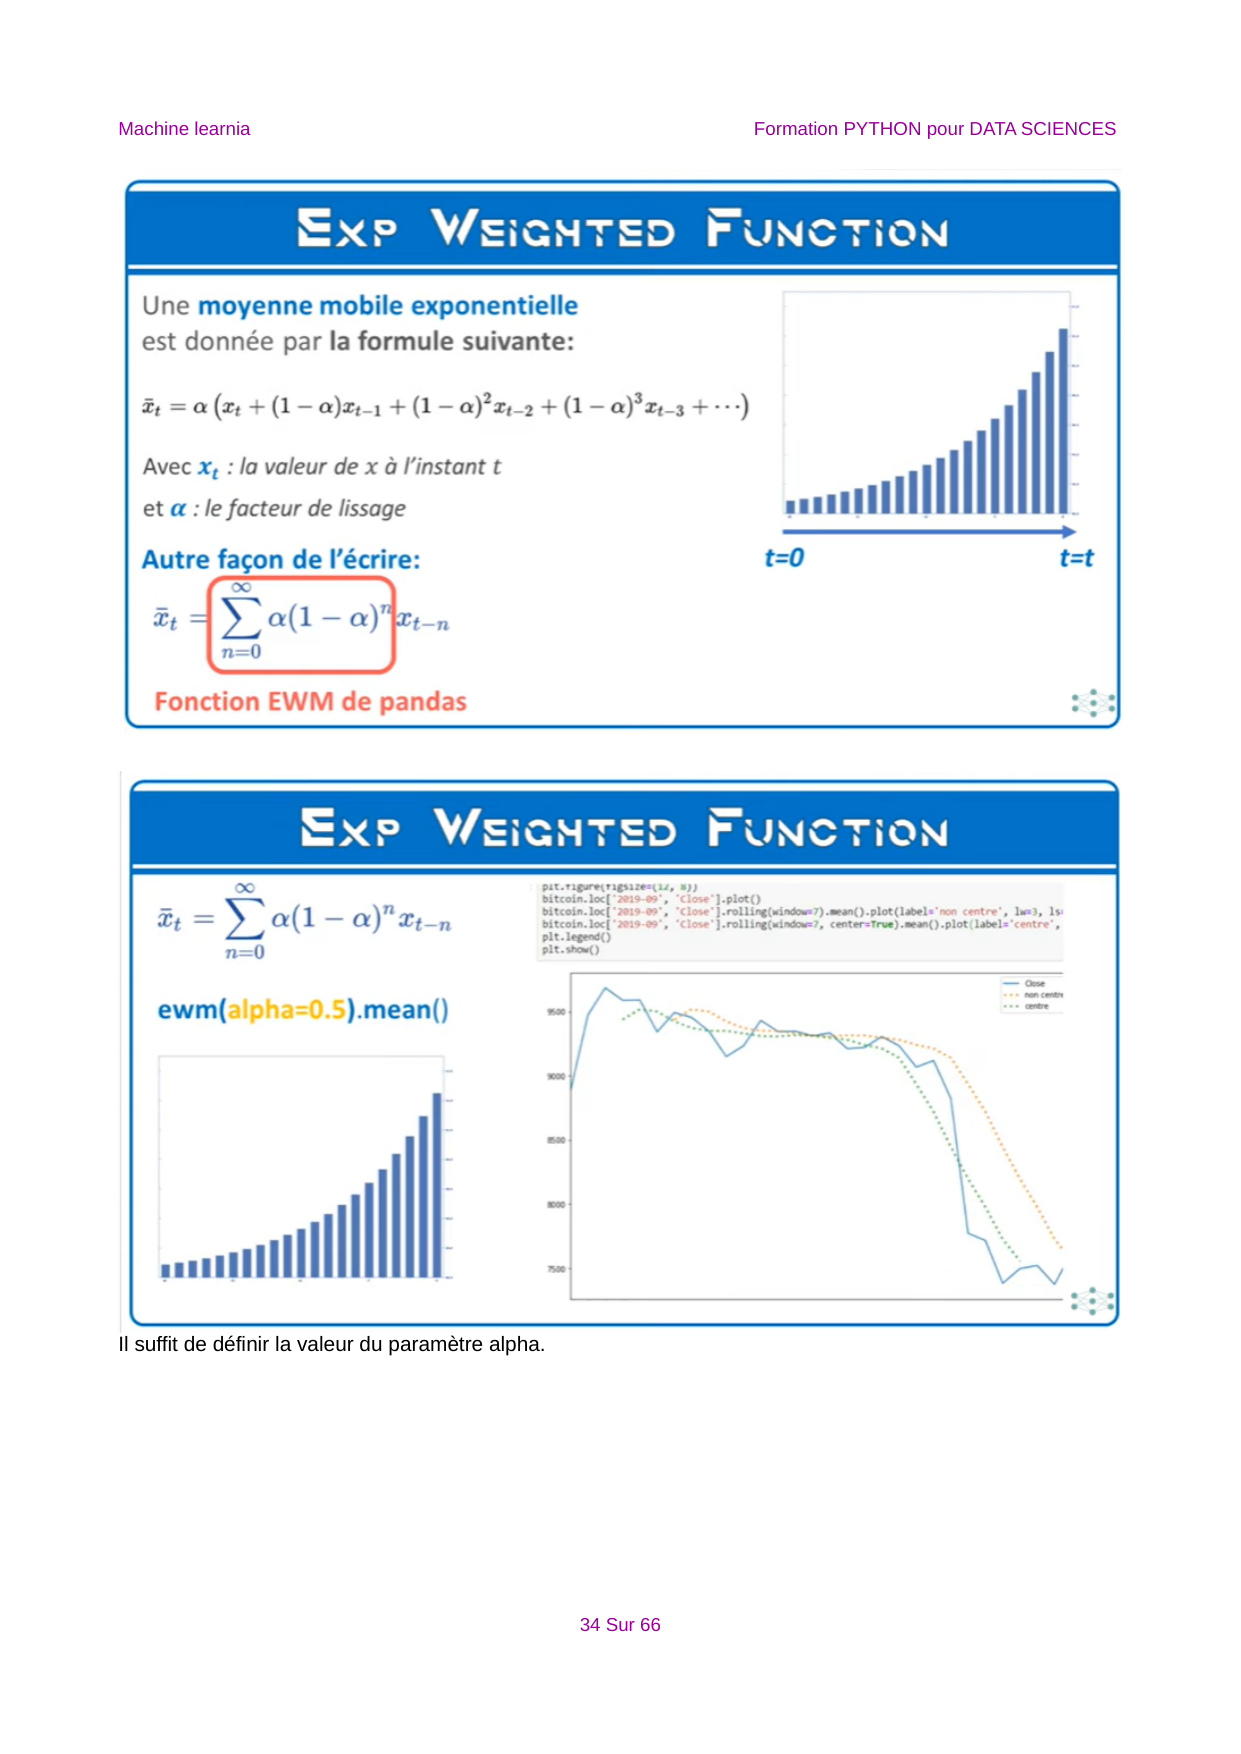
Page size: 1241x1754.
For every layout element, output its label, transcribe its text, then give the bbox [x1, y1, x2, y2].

text Il suffit de définir la valeur du paramètre alpha. [118, 1333, 1122, 1356]
picture [118, 169, 1122, 735]
picture [118, 771, 1122, 1333]
